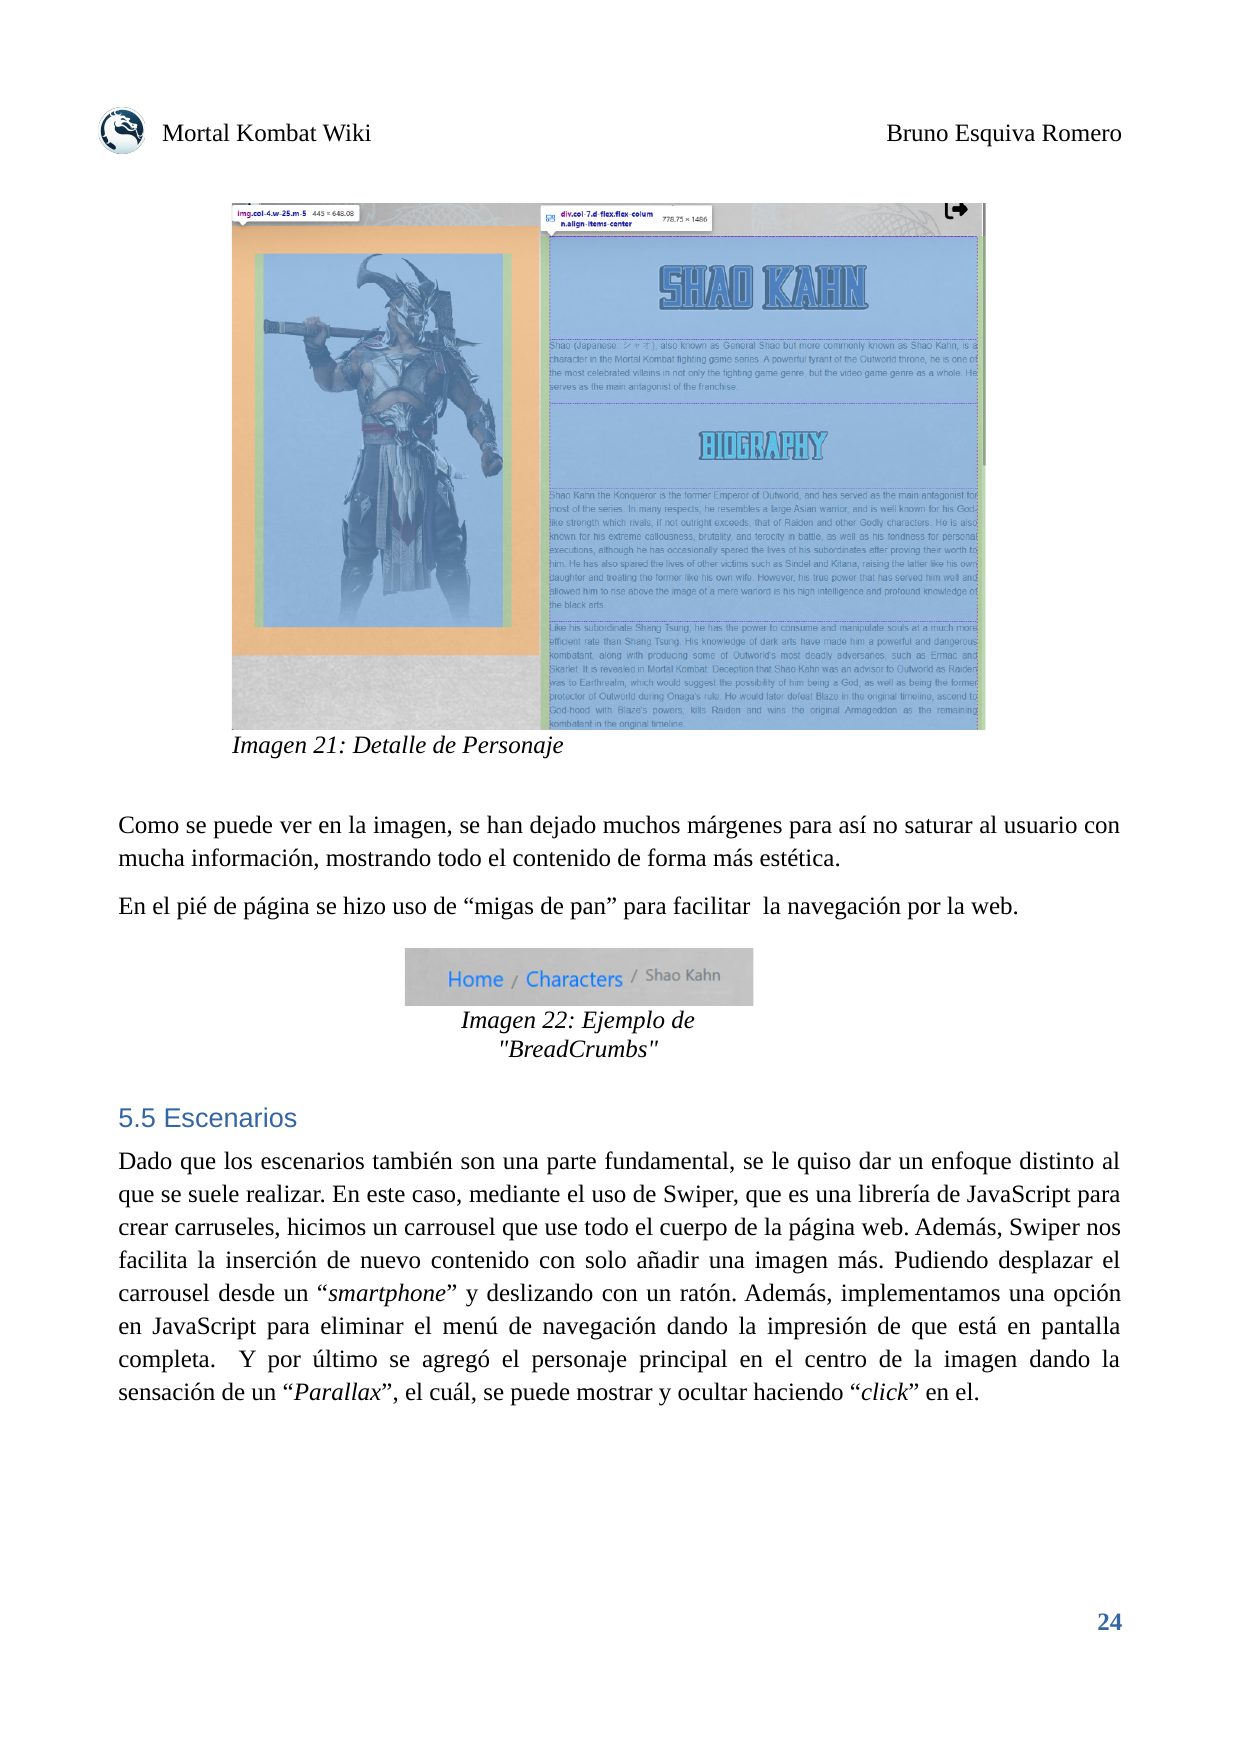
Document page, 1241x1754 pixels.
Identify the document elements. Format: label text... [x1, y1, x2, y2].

picture [231, 202, 986, 730]
text Imagen 21: Detalle de Personaje [232, 730, 986, 758]
picture [98, 107, 145, 154]
text En el pié de página se hizo uso de “migas de pan” para facilitar la navegación por la web. [118, 891, 1122, 920]
subtitle 5.5 Escenarios [118, 1102, 1122, 1133]
text Imagen 22: Ejemplo de "BreadCrumbs" [405, 1006, 753, 1063]
text Como se puede ver en la imagen, se han dejado muchos márgenes para así no saturar al usuario con mucha información, mostrando todo el contenido de forma más estética. [118, 810, 1122, 872]
text Dado que los escenarios también son una parte fundamental, se le quiso dar un enfoque distinto al que se suele realizar. En este caso, mediante el uso de Swiper, que es una librería de JavaScript para crear carruseles, hicimos un carrousel que use todo el cuerpo de la página web. Además, Swiper nos facilita la inserción de nuevo contenido con solo añadir una imagen más. Pudiendo desplazar el carrousel desde un “smartphone” y deslizando con un ratón. Además, implementamos una opción en JavaScript para eliminar el menú de navegación dando la impresión de que está en pantalla completa. Y por último se agregó el personaje principal en el centro de la imagen dando la sensación de un “Parallax”, el cuál, se puede mostrar y ocultar haciendo “click” en el. [118, 1146, 1122, 1406]
picture [404, 948, 754, 1006]
